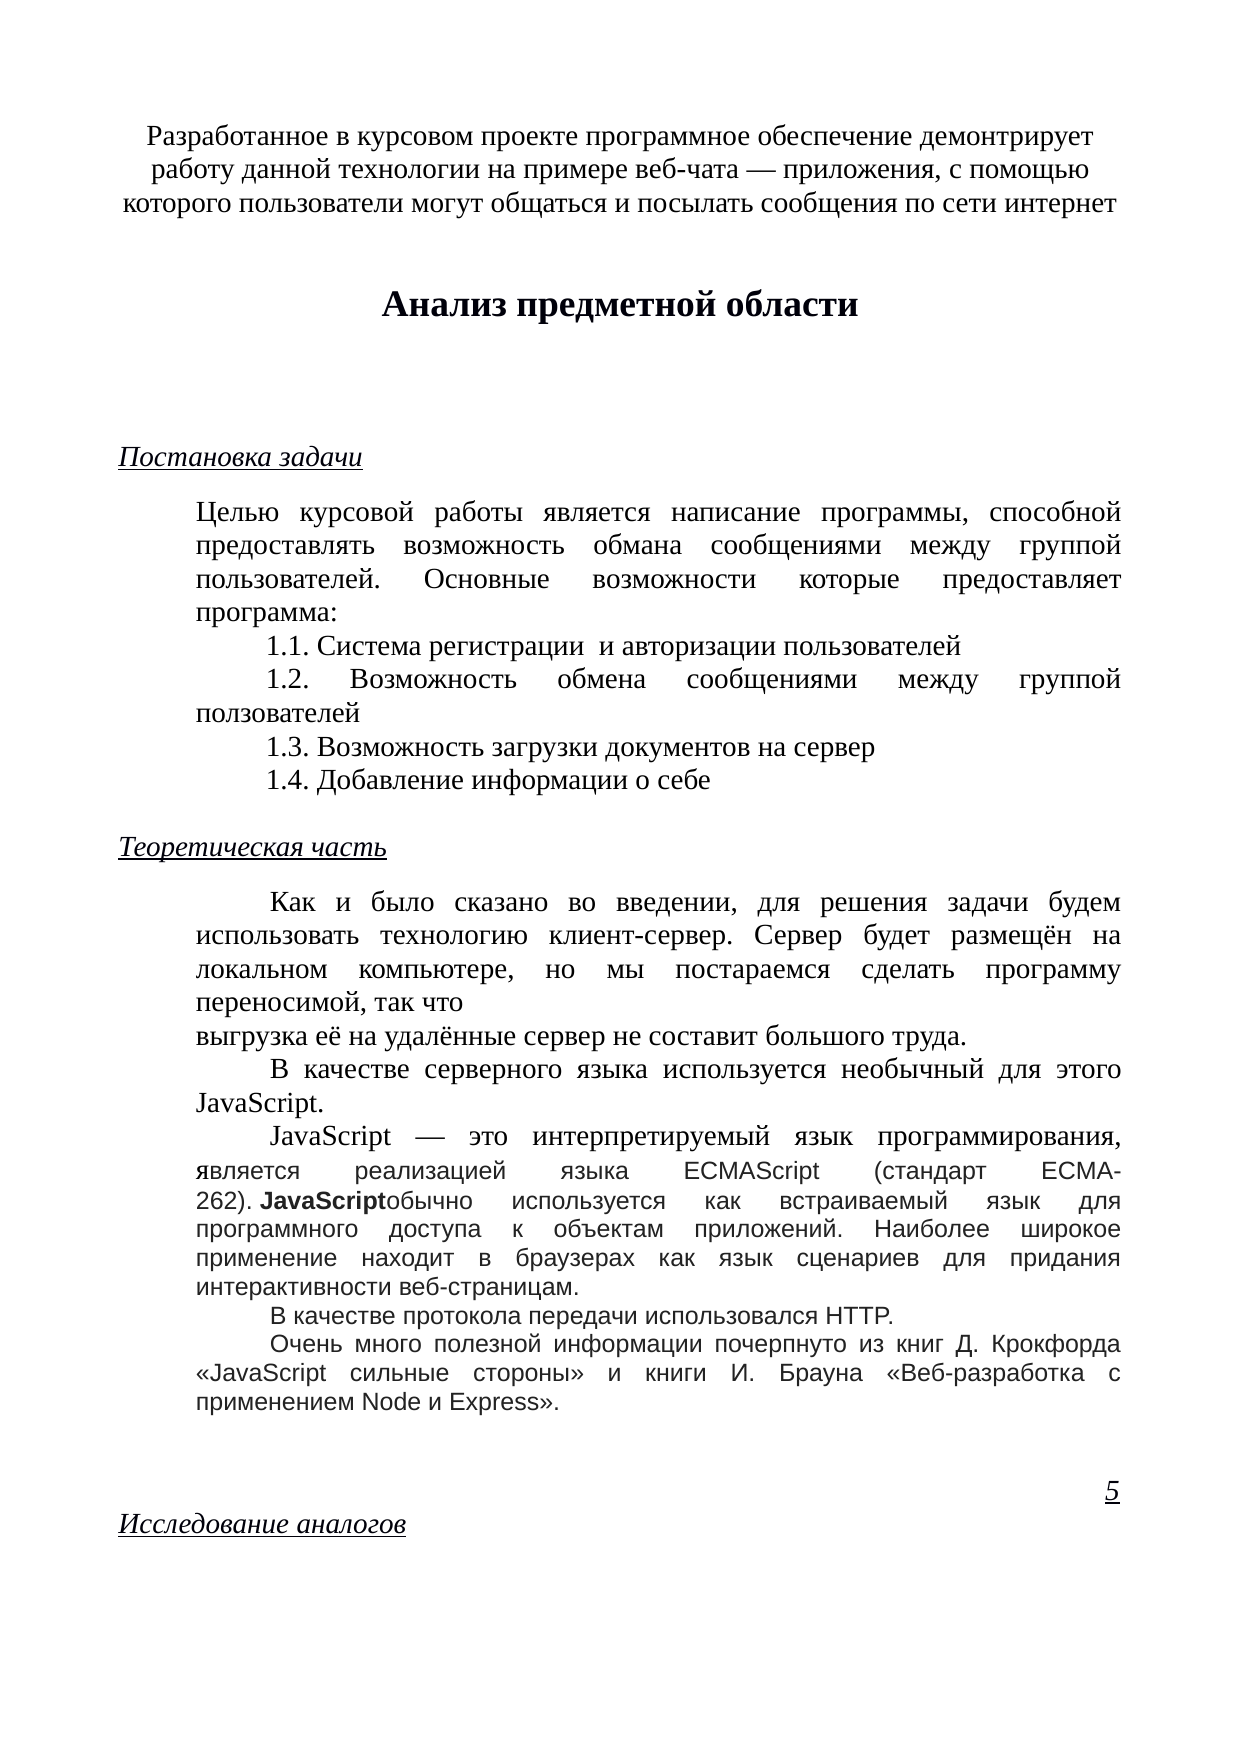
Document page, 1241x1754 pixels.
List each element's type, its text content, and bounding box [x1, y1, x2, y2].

list Целью курсовой работы является написание программы, способной предоставлять возможность обмана сообщениями между группой пользователей. Основные возможности которые предоставляет программа: [196, 494, 1122, 628]
list Как и было сказано во введении, для решения задачи будем использовать технологию клиент-сервер. Сервер будет размещён на локальном компьютере, но мы постараемся сделать программу переносимой, так что [196, 884, 1122, 1018]
list 5 [118, 1473, 1122, 1507]
list 1.3. Возможность загрузки документов на сервер [196, 729, 1122, 762]
text Анализ предметной области [118, 281, 1122, 324]
list JavaScript — это интерпретируемый язык программирования, является реализацией языка ECMAScript (стандарт ECMA-262). JavaScriptобычно используется как встраиваемый язык для программного доступа к объектам приложений. Наиболее широкое применение находит в браузерах как язык сценариев для придания интерактивности веб-страницам. [196, 1118, 1122, 1301]
text Разработанное в курсовом проекте программное обеспечение демонтрирует работу данной технологии на примере веб-чата — приложения, с помощью которого пользователи могут общаться и посылать сообщения по сети интернет [118, 118, 1122, 281]
list 1.1. Система регистрации и авторизации пользователей [196, 628, 1122, 662]
list В качестве серверного языка используется необычный для этого JavaScript. [196, 1051, 1122, 1118]
list 1.4. Добавление информации о себе [196, 762, 1122, 796]
list В качестве протокола передачи использовался HTTP. [196, 1301, 1122, 1329]
subtitle Теоретическая часть [118, 829, 1122, 863]
list выгрузка её на удалённые сервер не составит большого труда. [196, 1018, 1122, 1051]
list 1.2. Возможность обмена сообщениями между группой ползователей [196, 662, 1122, 729]
list Исследование аналогов [118, 1507, 1122, 1540]
subtitle Постановка задачи [118, 439, 1122, 473]
list Очень много полезной информации почерпнуто из книг Д. Крокфорда «JavaScript сильные стороны» и книги И. Брауна «Веб-разработка с применением Node и Express». [196, 1329, 1122, 1416]
